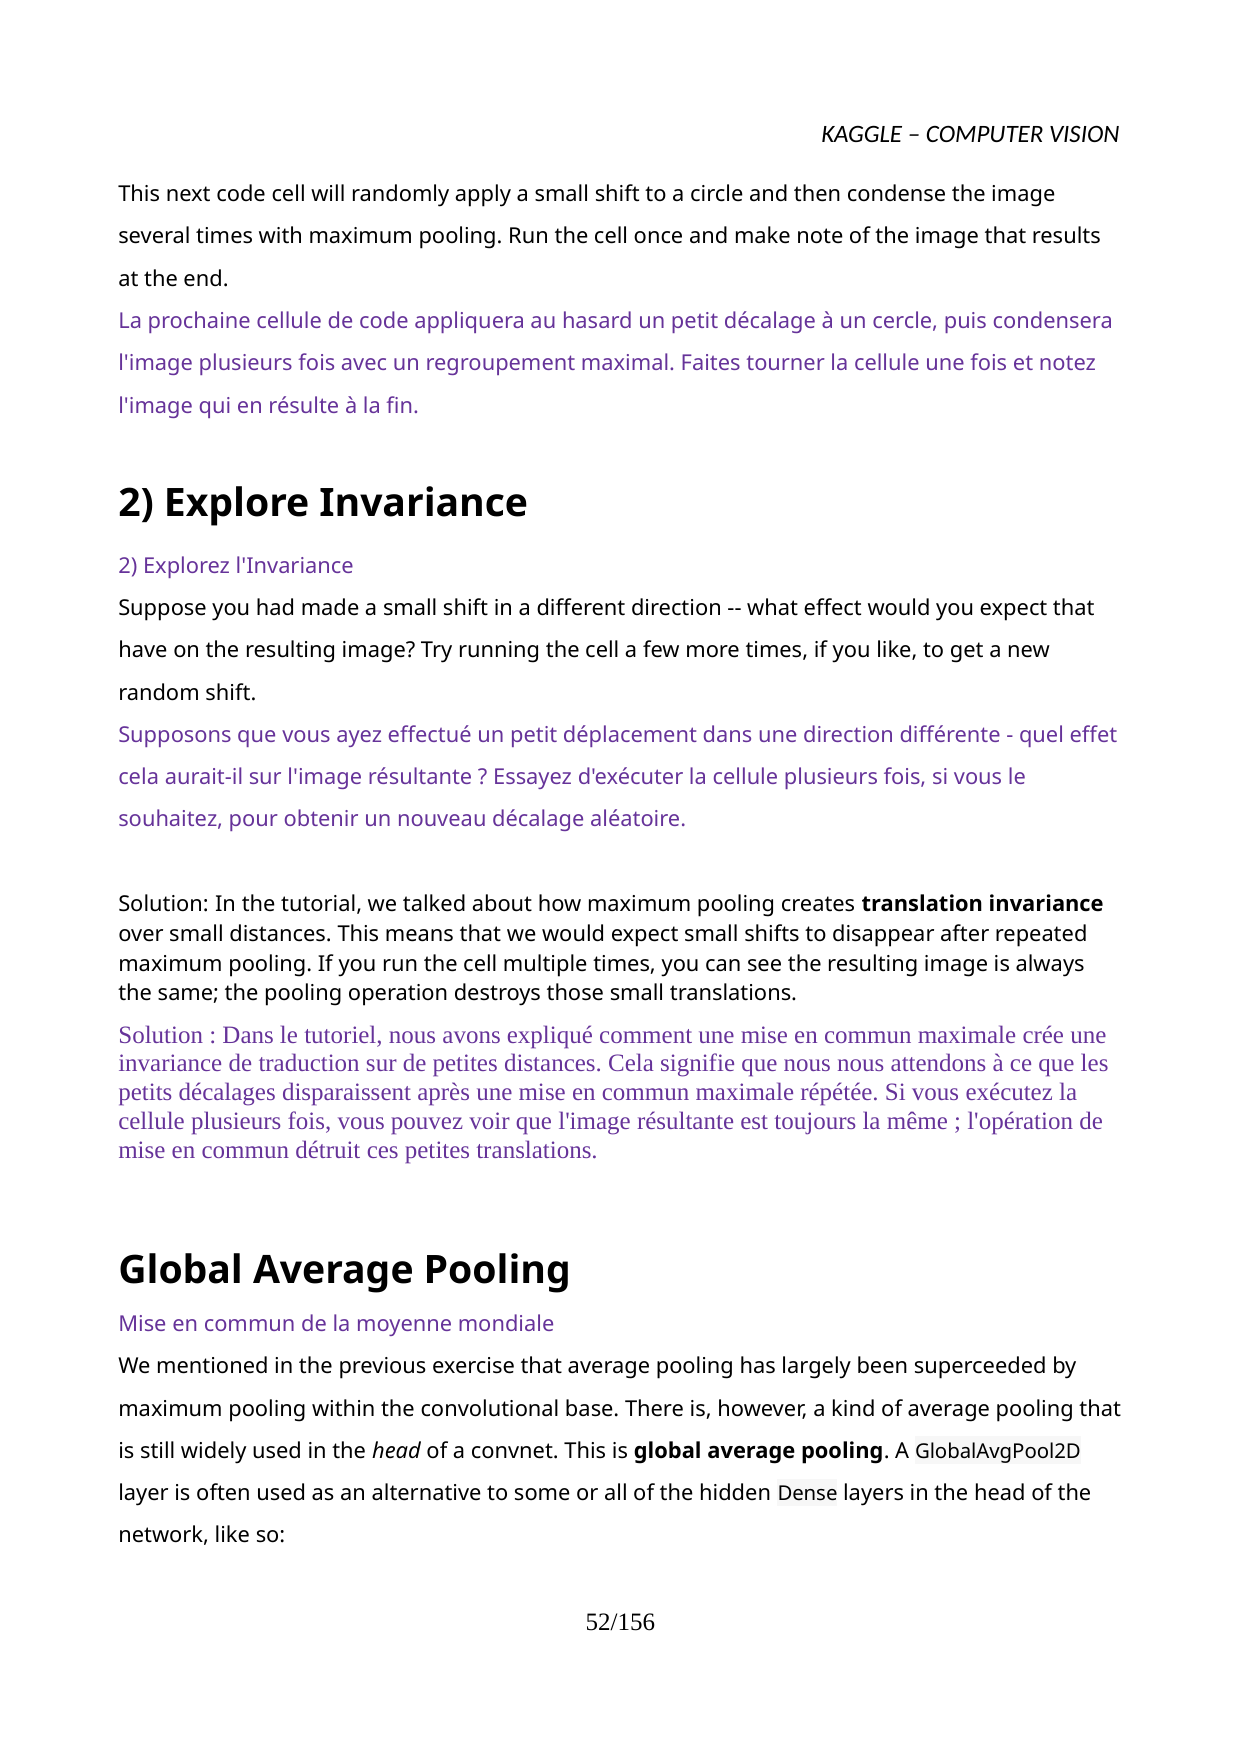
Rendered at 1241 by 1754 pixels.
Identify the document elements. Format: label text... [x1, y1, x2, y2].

text Mise en commun de la moyenne mondiale [118, 1308, 1122, 1338]
text This next code cell will randomly apply a small shift to a circle and then condense the image several times with maximum pooling. Run the cell once and make note of the image that results at the end. [118, 178, 1122, 292]
text La prochaine cellule de code appliquera au hasard un petit décalage à un cercle, puis condensera l'image plusieurs fois avec un regroupement maximal. Faites tourner la cellule une fois et notez l'image qui en résulte à la fin. [118, 305, 1122, 419]
text Suppose you had made a small shift in a different direction -- what effect would you expect that have on the resulting image? Try running the cell a few more times, if you like, to get a new random shift. [118, 592, 1122, 706]
subtitle 2) Explore Invariance [118, 474, 1122, 527]
text We mentioned in the previous exercise that average pooling has largely been superceeded by maximum pooling within the convolutional base. There is, however, a kind of average pooling that is still widely used in the head of a convnet. This is global average pooling. A GlobalAvgPool2D layer is often used as an alternative to some or all of the hidden Dense layers in the head of the network, like so: [118, 1350, 1122, 1549]
subtitle Global Average Pooling [118, 1242, 1122, 1295]
text Solution : Dans le tutoriel, nous avons expliqué comment une mise en commun maximale crée une invariance de traduction sur de petites distances. Cela signifie que nous nous attendons à ce que les petits décalages disparaissent après une mise en commun maximale répétée. Si vous exécutez la cellule plusieurs fois, vous pouvez voir que l'image résultante est toujours la même ; l'opération de mise en commun détruit ces petites translations. [118, 1020, 1122, 1163]
text Supposons que vous ayez effectué un petit déplacement dans une direction différente - quel effet cela aurait-il sur l'image résultante ? Essayez d'exécuter la cellule plusieurs fois, si vous le souhaitez, pour obtenir un nouveau décalage aléatoire. [118, 719, 1122, 833]
text 2) Explorez l'Invariance [118, 550, 1122, 579]
text Solution: In the tutorial, we talked about how maximum pooling creates translation invariance over small distances. This means that we would expect small shifts to disappear after repeated maximum pooling. If you run the cell multiple times, you can see the resulting image is always the same; the pooling operation destroys those small translations. [118, 888, 1122, 1007]
